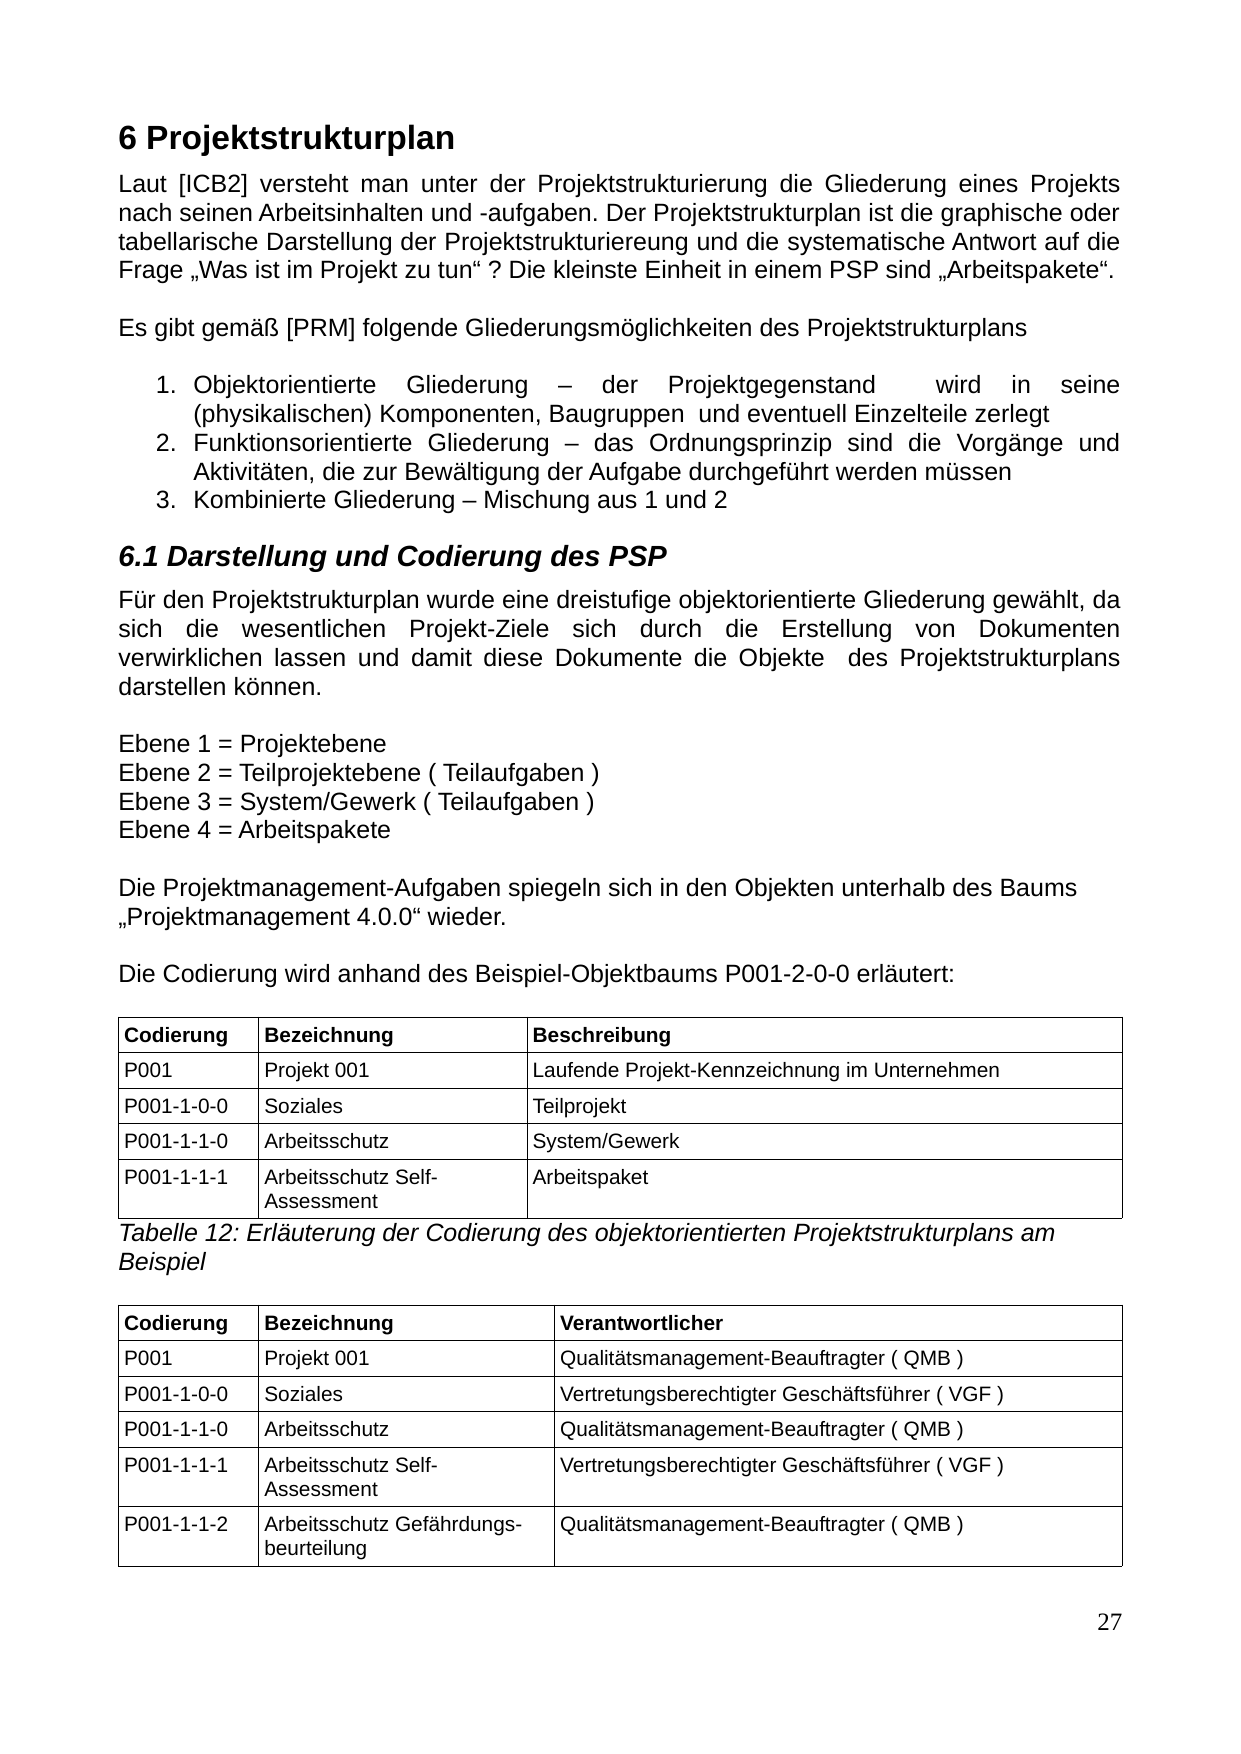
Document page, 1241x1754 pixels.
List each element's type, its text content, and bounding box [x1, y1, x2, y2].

table_cell P001-1-1-0 [119, 1412, 258, 1447]
text Laut [ICB2] versteht man unter der Projektstrukturierung die Gliederung eines Projekts nach seinen Arbeitsinhalten und -aufgaben. Der Projektstrukturplan ist die graphische oder tabellarische Darstellung der Projektstrukturiereung und die systematische Antwort auf die Frage „Was ist im Projekt zu tun“ ? Die kleinste Einheit in einem PSP sind „Arbeitspakete“. [118, 169, 1122, 284]
text Ebene 1 = Projektebene [118, 729, 1122, 758]
table_header Bezeichnung [259, 1018, 527, 1052]
table_cell Qualitätsmanagement-Beauftragter ( QMB ) [555, 1412, 1122, 1447]
table_cell Qualitätsmanagement-Beauftragter ( QMB ) [555, 1341, 1122, 1376]
table_cell Arbeitspaket [528, 1160, 1122, 1218]
table_header Codierung [119, 1306, 258, 1340]
table_cell System/Gewerk [528, 1124, 1122, 1159]
table_cell P001-1-1-0 [119, 1124, 258, 1159]
text Die Codierung wird anhand des Beispiel-Objektbaums P001-2-0-0 erläutert: [118, 959, 1122, 988]
table_cell P001-1-1-1 [119, 1160, 258, 1218]
table_cell Arbeitsschutz [259, 1124, 527, 1159]
table_cell P001-1-0-0 [119, 1377, 258, 1411]
subtitle 6.1 Darstellung und Codierung des PSP [118, 539, 1122, 573]
table_header Bezeichnung [259, 1306, 554, 1340]
table_cell Arbeitsschutz [259, 1412, 554, 1447]
table_header Codierung [119, 1018, 258, 1052]
list Funktionsorientierte Gliederung – das Ordnungsprinzip sind die Vorgänge und Aktivitäten, die zur Bewältigung der Aufgabe durchgeführt werden müssen [156, 428, 1122, 486]
table_cell Projekt 001 [259, 1053, 527, 1088]
table_cell Soziales [259, 1089, 527, 1123]
text Die Projektmanagement-Aufgaben spiegeln sich in den Objekten unterhalb des Baums „Projektmanagement 4.0.0“ wieder. [118, 873, 1122, 930]
table_cell Arbeitsschutz Gefährdungs-beurteilung [259, 1507, 554, 1566]
list Objektorientierte Gliederung – der Projektgegenstand wird in seine (physikalischen) Komponenten, Baugruppen und eventuell Einzelteile zerlegt [156, 371, 1122, 428]
text Ebene 3 = System/Gewerk ( Teilaufgaben ) [118, 787, 1122, 815]
table_header Verantwortlicher [555, 1306, 1122, 1340]
text Ebene 4 = Arbeitspakete [118, 815, 1122, 844]
table_cell P001 [119, 1341, 258, 1376]
table_cell Vertretungsberechtigter Geschäftsführer ( VGF ) [555, 1377, 1122, 1411]
list Kombinierte Gliederung – Mischung aus 1 und 2 [156, 486, 1122, 514]
subtitle 6 Projektstrukturplan [118, 118, 1122, 157]
table_cell Qualitätsmanagement-Beauftragter ( QMB ) [555, 1507, 1122, 1566]
text Ebene 2 = Teilprojektebene ( Teilaufgaben ) [118, 758, 1122, 787]
table_cell Vertretungsberechtigter Geschäftsführer ( VGF ) [555, 1448, 1122, 1506]
table_cell P001 [119, 1053, 258, 1088]
table_header Beschreibung [528, 1018, 1122, 1052]
table_cell P001-1-1-2 [119, 1507, 258, 1566]
table_cell Projekt 001 [259, 1341, 554, 1376]
text Für den Projektstrukturplan wurde eine dreistufige objektorientierte Gliederung gewählt, da sich die wesentlichen Projekt-Ziele sich durch die Erstellung von Dokumenten verwirklichen lassen und damit diese Dokumente die Objekte des Projektstrukturplans darstellen können. [118, 585, 1122, 700]
table_cell Soziales [259, 1377, 554, 1411]
table_cell Arbeitsschutz Self-Assessment [259, 1448, 554, 1506]
table_cell Laufende Projekt-Kennzeichnung im Unternehmen [528, 1053, 1122, 1088]
table_cell Arbeitsschutz Self-Assessment [259, 1160, 527, 1218]
table_cell P001-1-0-0 [119, 1089, 258, 1123]
table_cell P001-1-1-1 [119, 1448, 258, 1506]
text Es gibt gemäß [PRM] folgende Gliederungsmöglichkeiten des Projektstrukturplans [118, 313, 1122, 342]
table_cell Teilprojekt [528, 1089, 1122, 1123]
text Tabelle 12: Erläuterung der Codierung des objektorientierten Projektstrukturplans am Beispiel [118, 1219, 1122, 1276]
